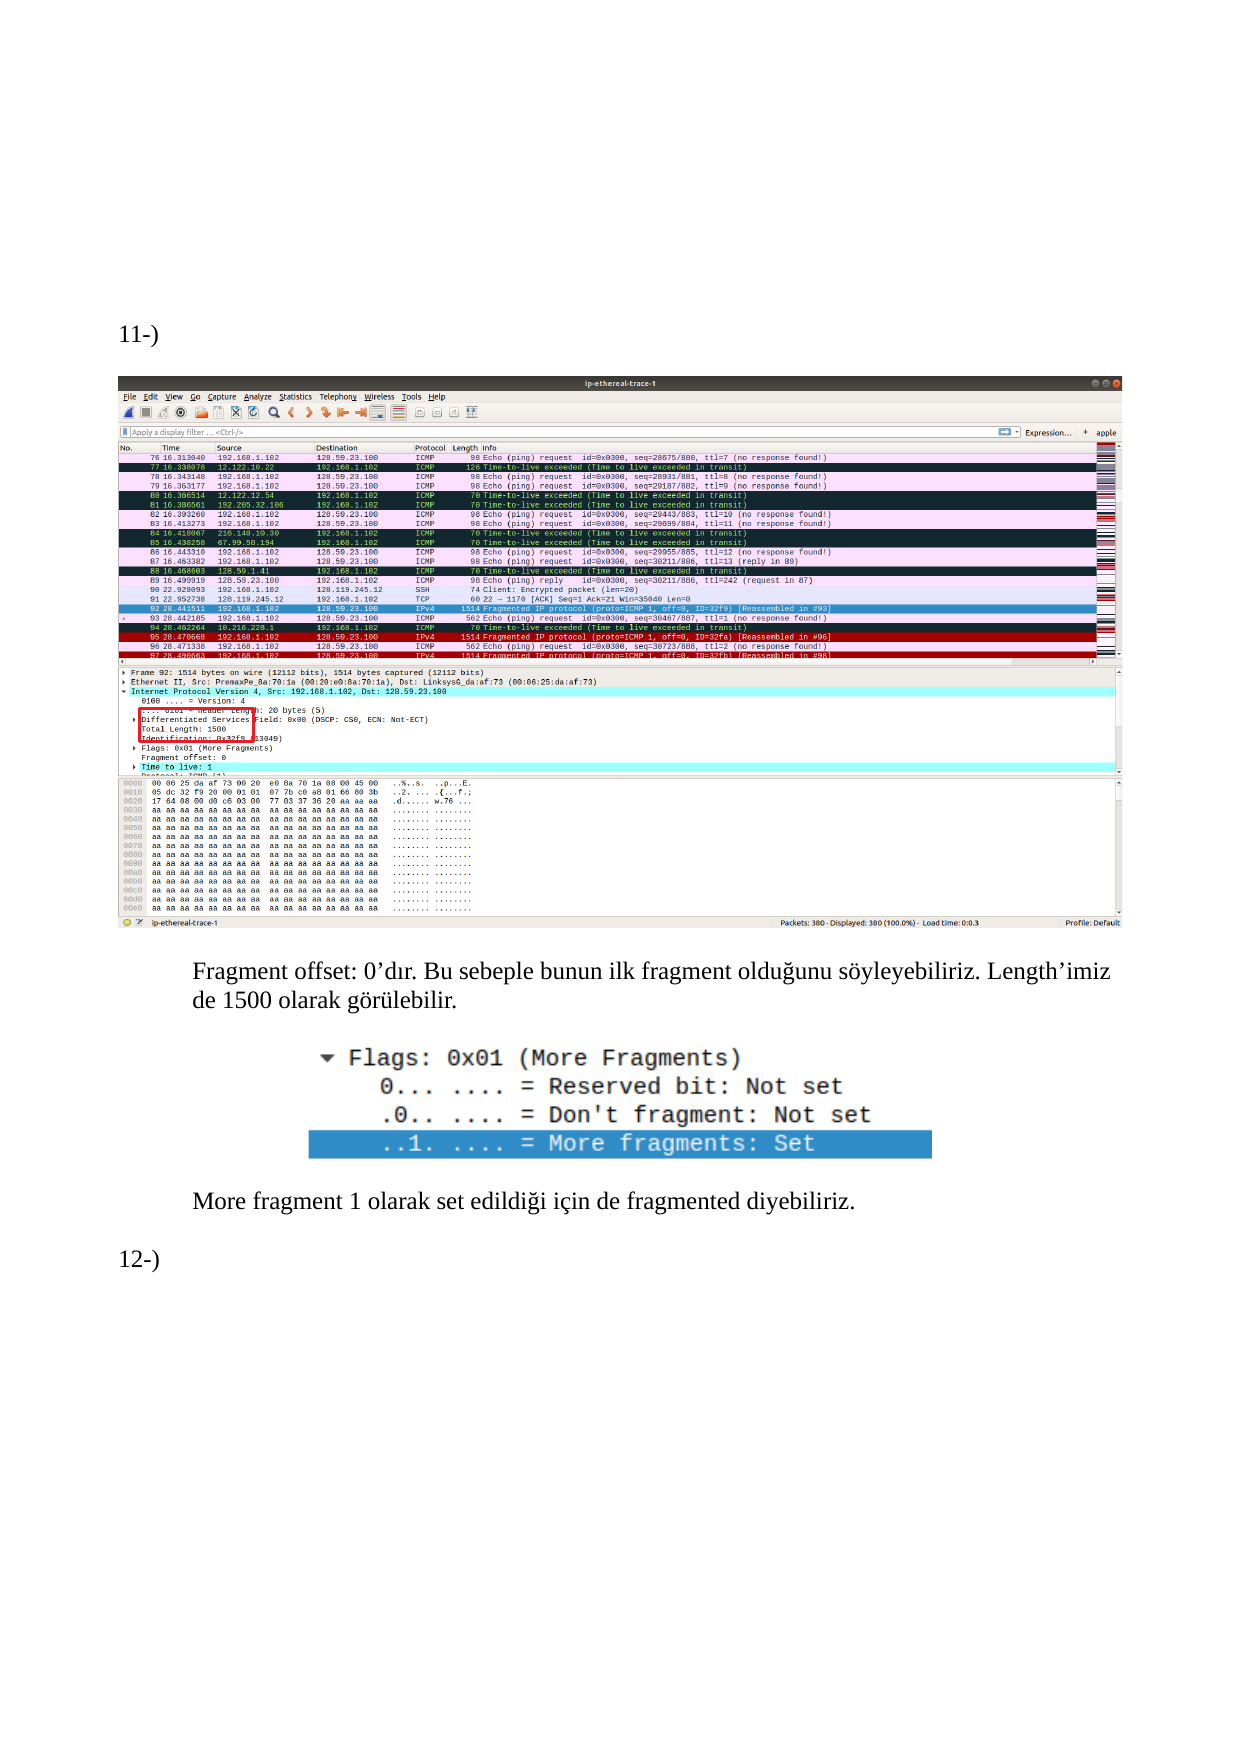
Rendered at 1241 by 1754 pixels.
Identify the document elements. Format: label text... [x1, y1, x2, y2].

picture [118, 376, 1123, 928]
text More fragment 1 olarak set edildiği için de fragmented diyebiliriz. [118, 1186, 1122, 1215]
text 11-) [118, 319, 1122, 348]
text 12-) [118, 1244, 1122, 1272]
text Fragment offset: 0’dır. Bu sebeple bunun ilk fragment olduğunu söyleyebiliriz. Length’imiz de 1500 olarak görülebilir. [118, 956, 1122, 1014]
picture [308, 1042, 932, 1162]
